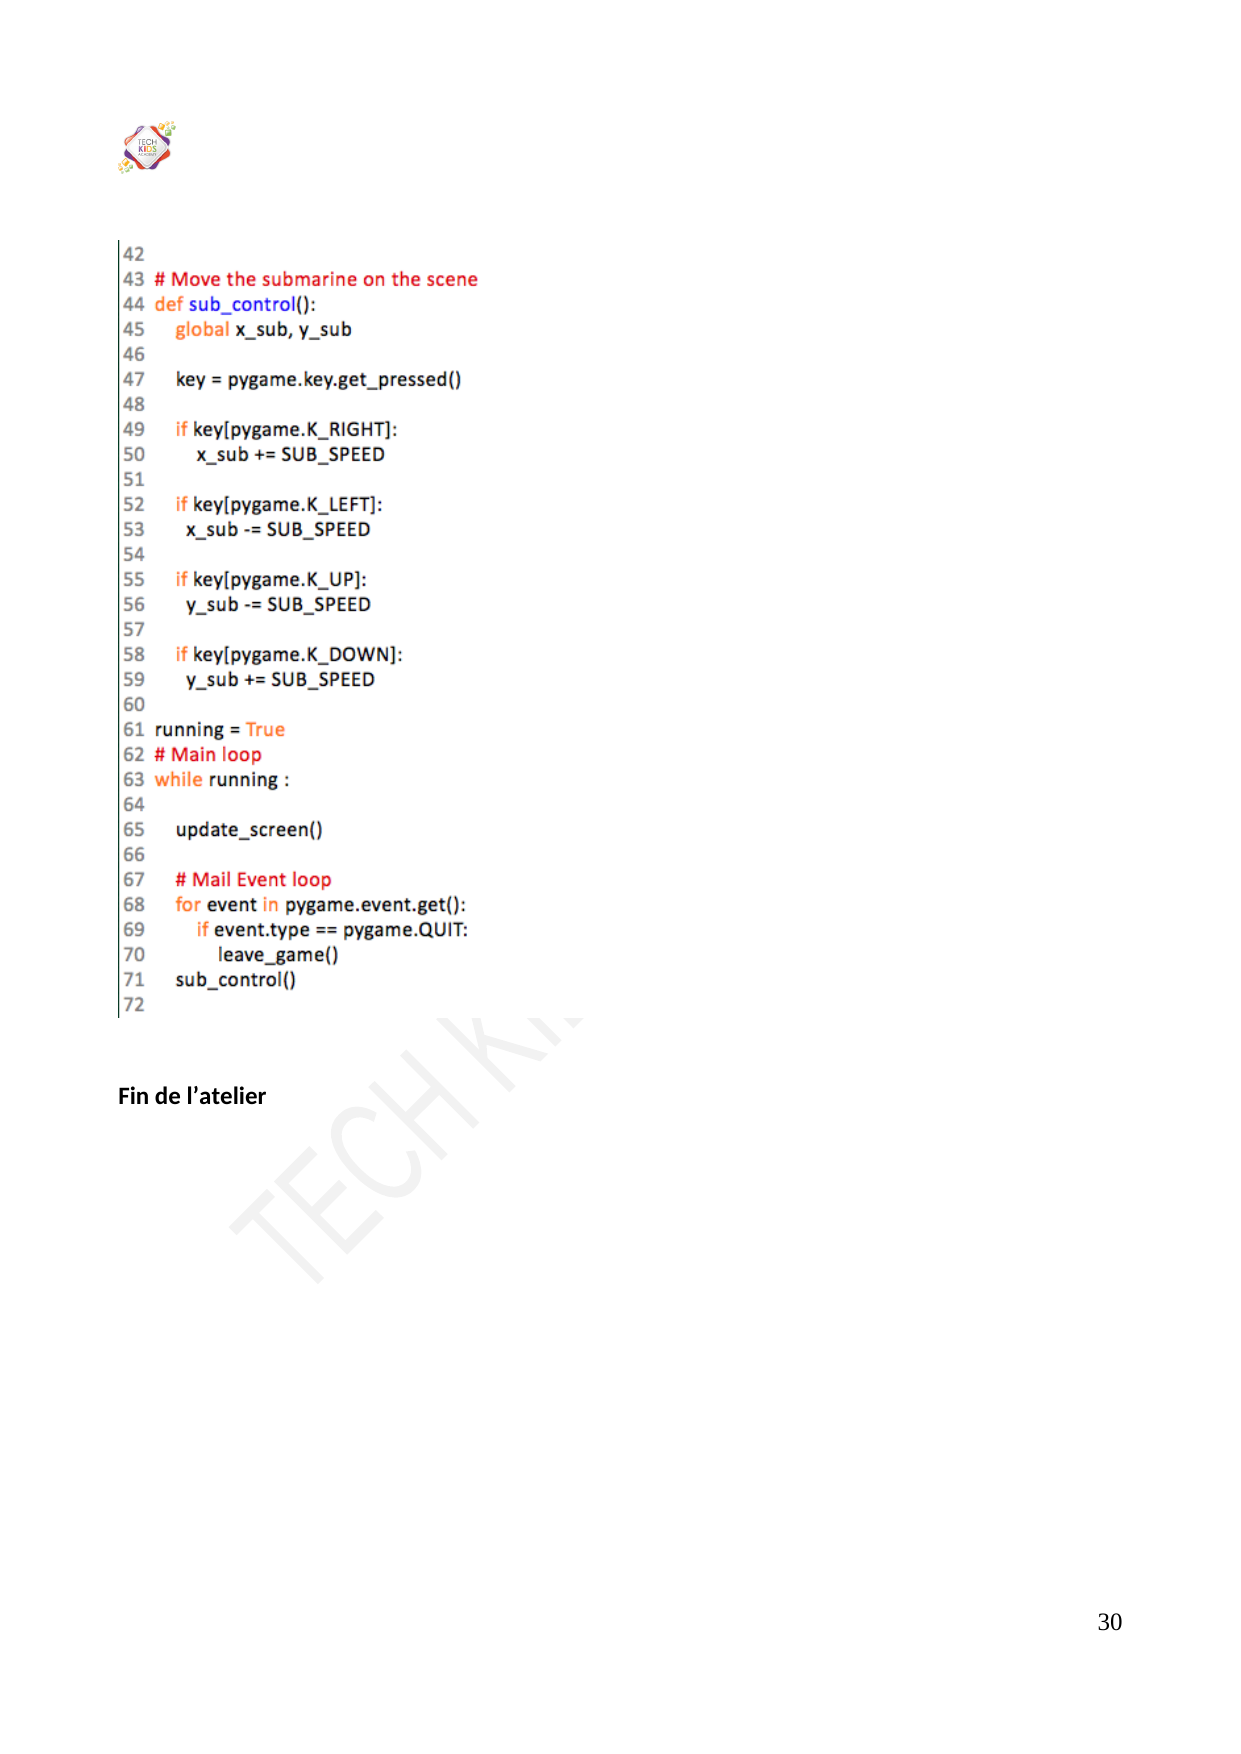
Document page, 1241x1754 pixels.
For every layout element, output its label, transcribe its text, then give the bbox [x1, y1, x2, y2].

text [425, 1096, 454, 1111]
picture [118, 240, 1083, 1018]
picture [118, 118, 176, 176]
text Fin de l’atelier [118, 1080, 391, 1111]
text [375, 1080, 430, 1111]
text [438, 1080, 1122, 1111]
